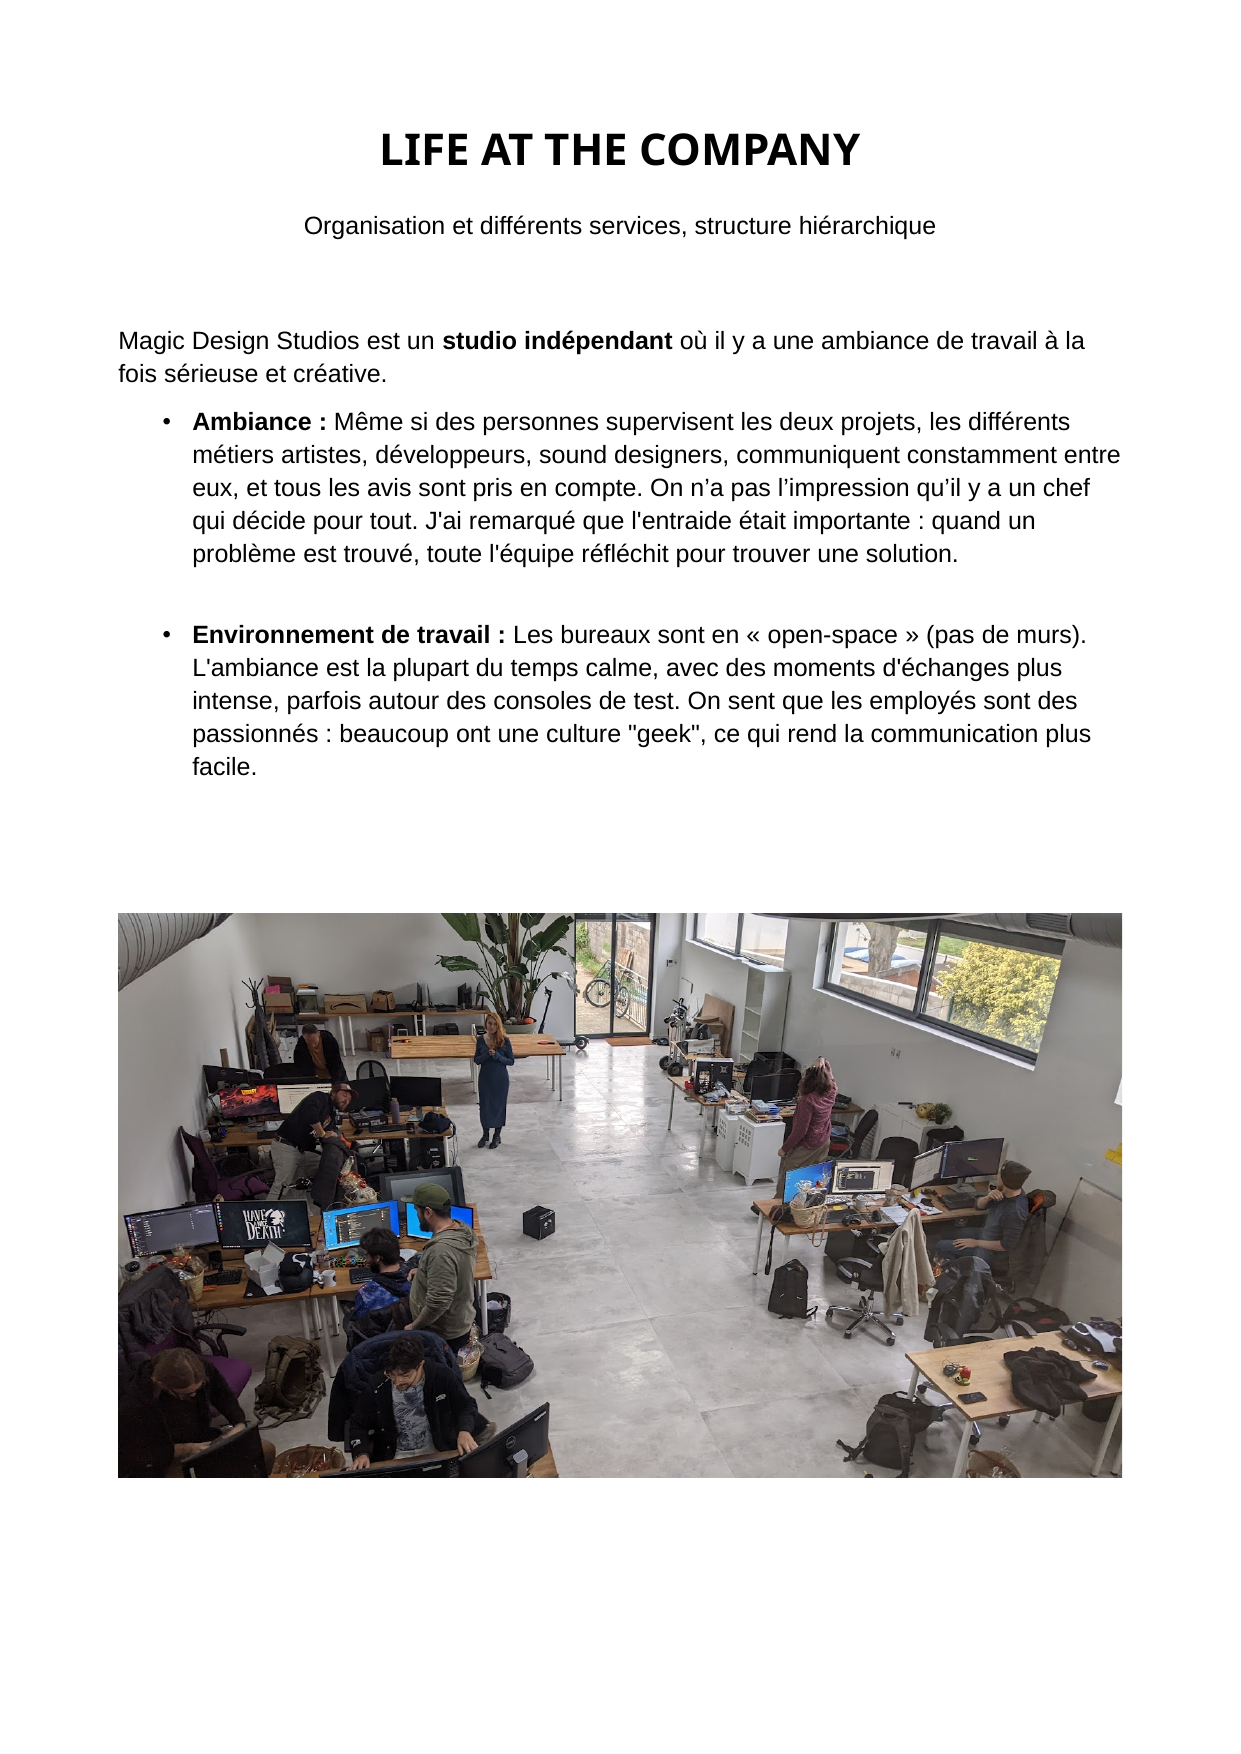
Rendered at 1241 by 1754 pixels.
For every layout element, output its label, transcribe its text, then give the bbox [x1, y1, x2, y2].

picture [118, 913, 1123, 1478]
list Environnement de travail : Les bureaux sont en « open-space » (pas de murs). L'ambiance est la plupart du temps calme, avec des moments d'échanges plus intense, parfois autour des consoles de test. On sent que les employés sont des passionnés : beaucoup ont une culture "geek", ce qui rend la communication plus facile. [162, 620, 1122, 847]
text LIFE AT THE COMPANY [118, 118, 1122, 178]
text Organisation et différents services, structure hiérarchique [118, 211, 1122, 240]
list Ambiance : Même si des personnes supervisent les deux projets, les différents métiers artistes, développeurs, sound designers, communiquent constamment entre eux, et tous les avis sont pris en compte. On n’a pas l’impression qu’il y a un chef qui décide pour tout. J'ai remarqué que l'entraide était importante : quand un problème est trouvé, toute l'équipe réfléchit pour trouver une solution. [162, 407, 1122, 601]
text Magic Design Studios est un studio indépendant où il y a une ambiance de travail à la fois sérieuse et créative. [118, 326, 1122, 388]
